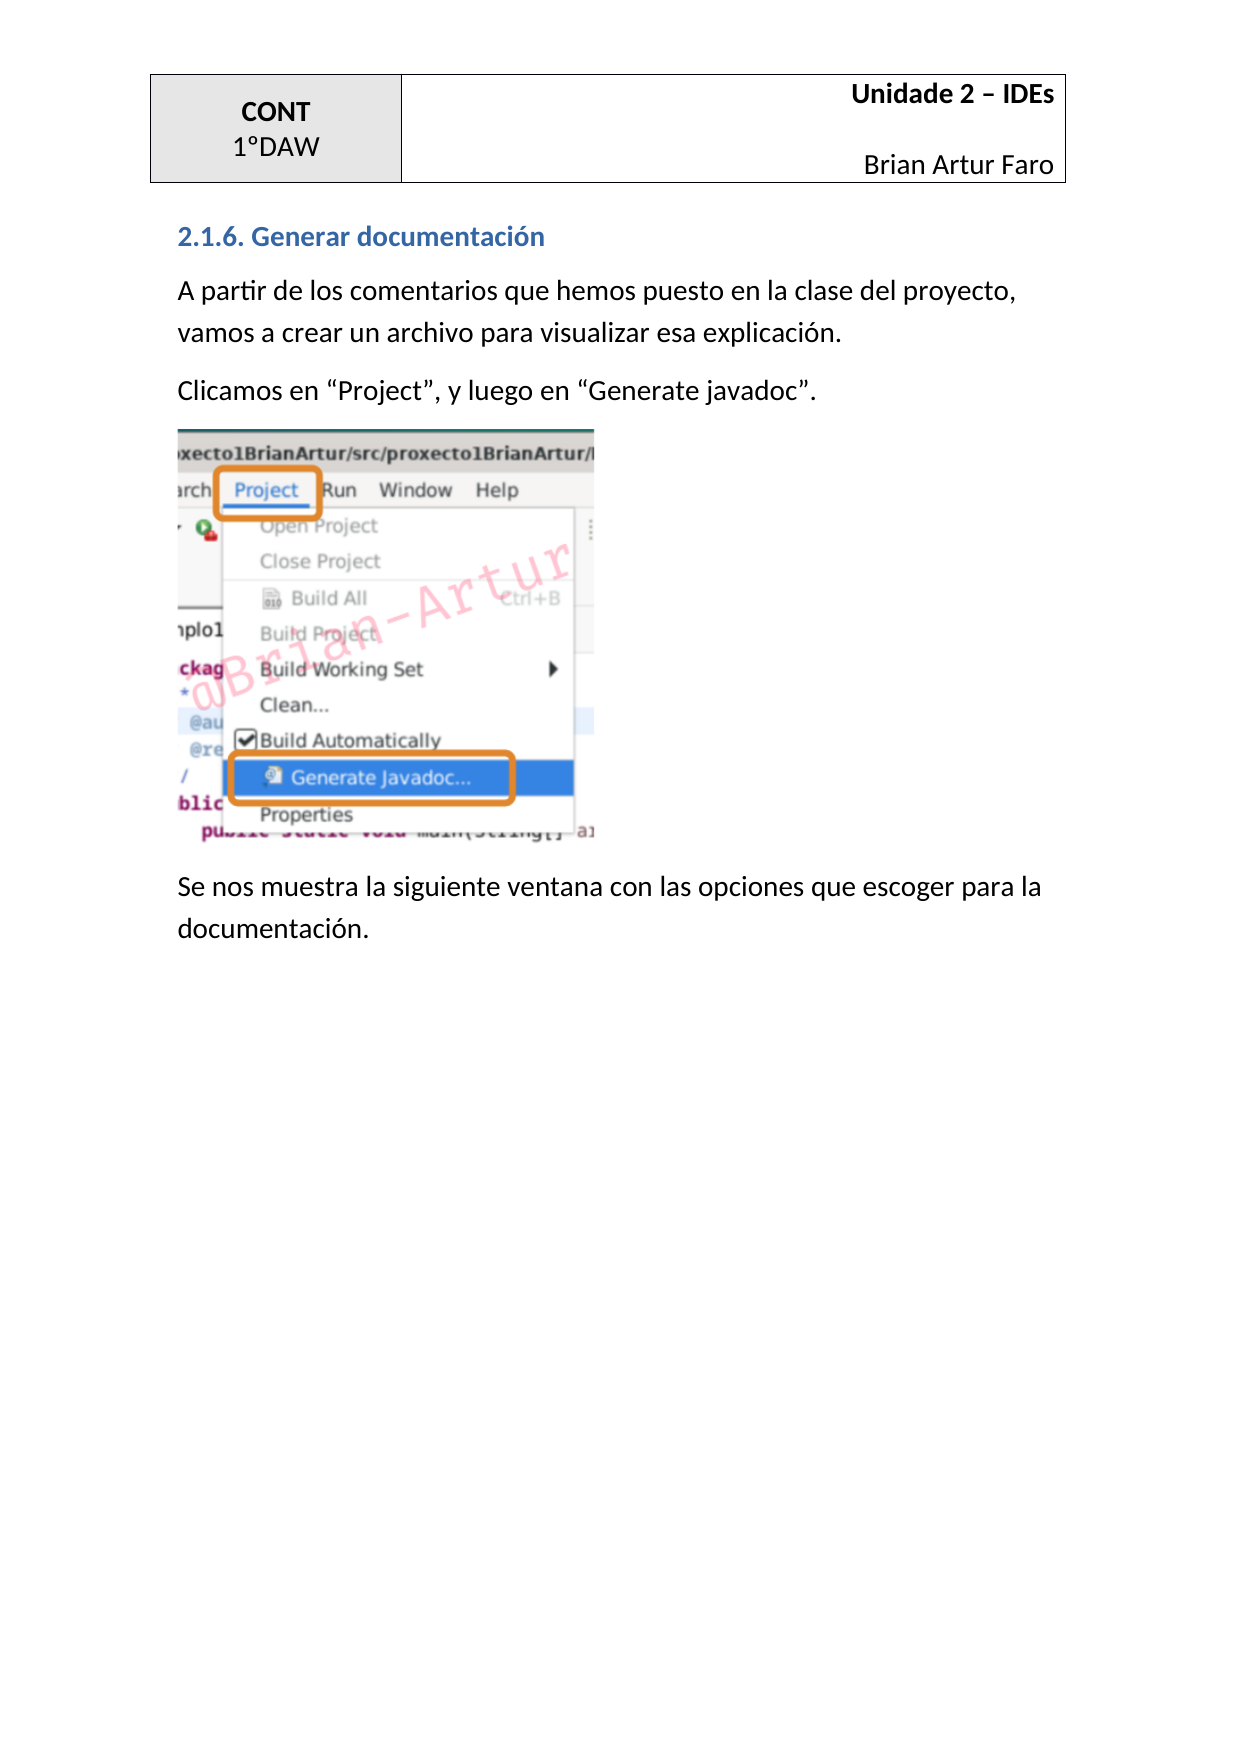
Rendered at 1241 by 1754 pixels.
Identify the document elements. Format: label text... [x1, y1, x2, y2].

text Se nos muestra la siguiente ventana con las opciones que escoger para la documentación. [177, 868, 1063, 946]
text A partir de los comentarios que hemos puesto en la clase del proyecto, vamos a crear un archivo para visualizar esa explicación. [177, 272, 1063, 350]
picture [177, 429, 595, 847]
text Clicamos en “Project”, y luego en “Generate javadoc”. [177, 372, 1063, 407]
text 2.1.6. Generar documentación [177, 218, 1063, 254]
